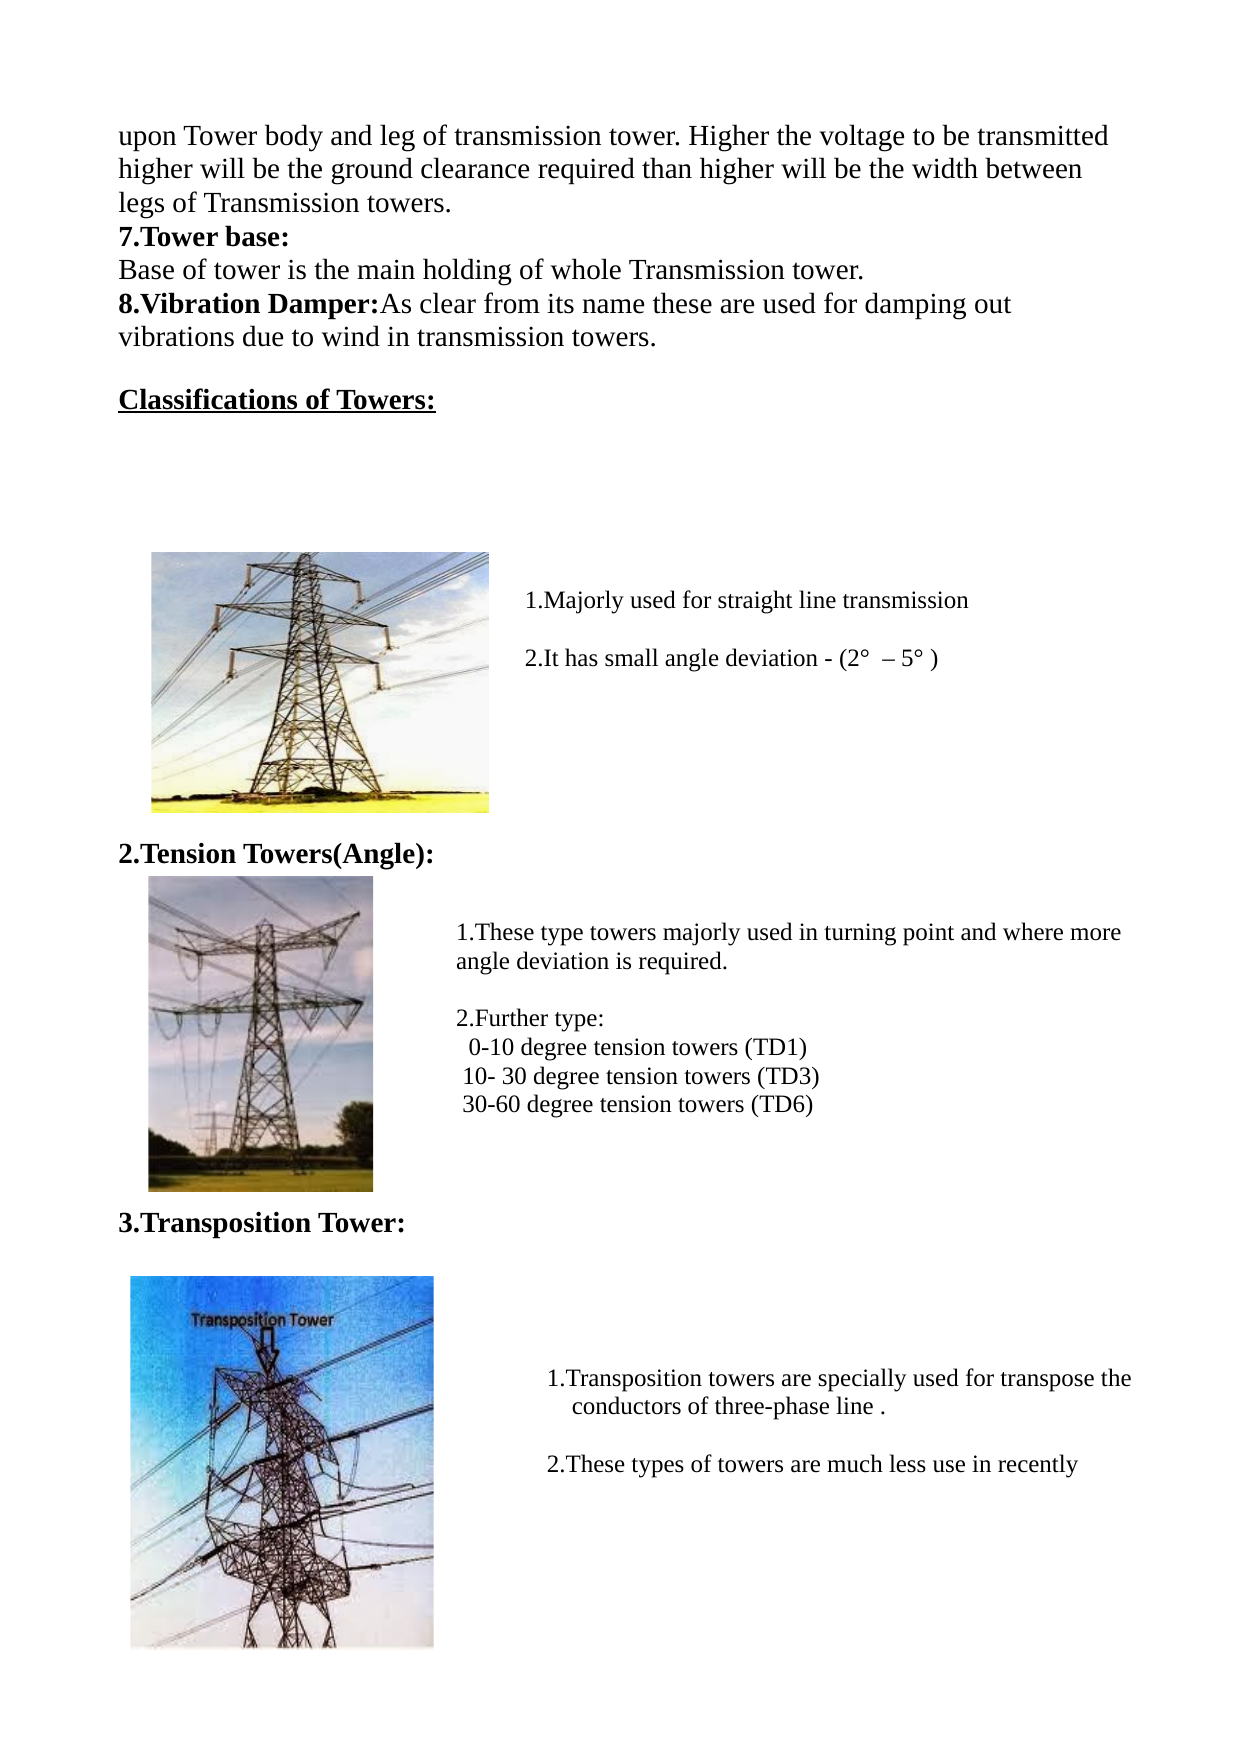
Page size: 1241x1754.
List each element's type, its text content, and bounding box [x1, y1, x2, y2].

picture [148, 876, 374, 1192]
text Base of tower is the main holding of whole Transmission tower. [118, 252, 1122, 286]
text 7.Tower base: [118, 219, 1122, 252]
text upon Tower body and leg of transmission tower. Higher the voltage to be transmitted higher will be the ground clearance required than higher will be the width between legs of Transmission towers. [118, 118, 1122, 219]
text 3.Transposition Tower: [118, 1205, 1122, 1238]
text Classifications of Towers: [118, 382, 1122, 416]
picture [130, 1276, 434, 1650]
picture [151, 552, 489, 813]
text 2.Tension Towers(Angle): [118, 836, 1122, 869]
text 8.Vibration Damper:As clear from its name these are used for damping out vibrations due to wind in transmission towers. [118, 286, 1122, 353]
